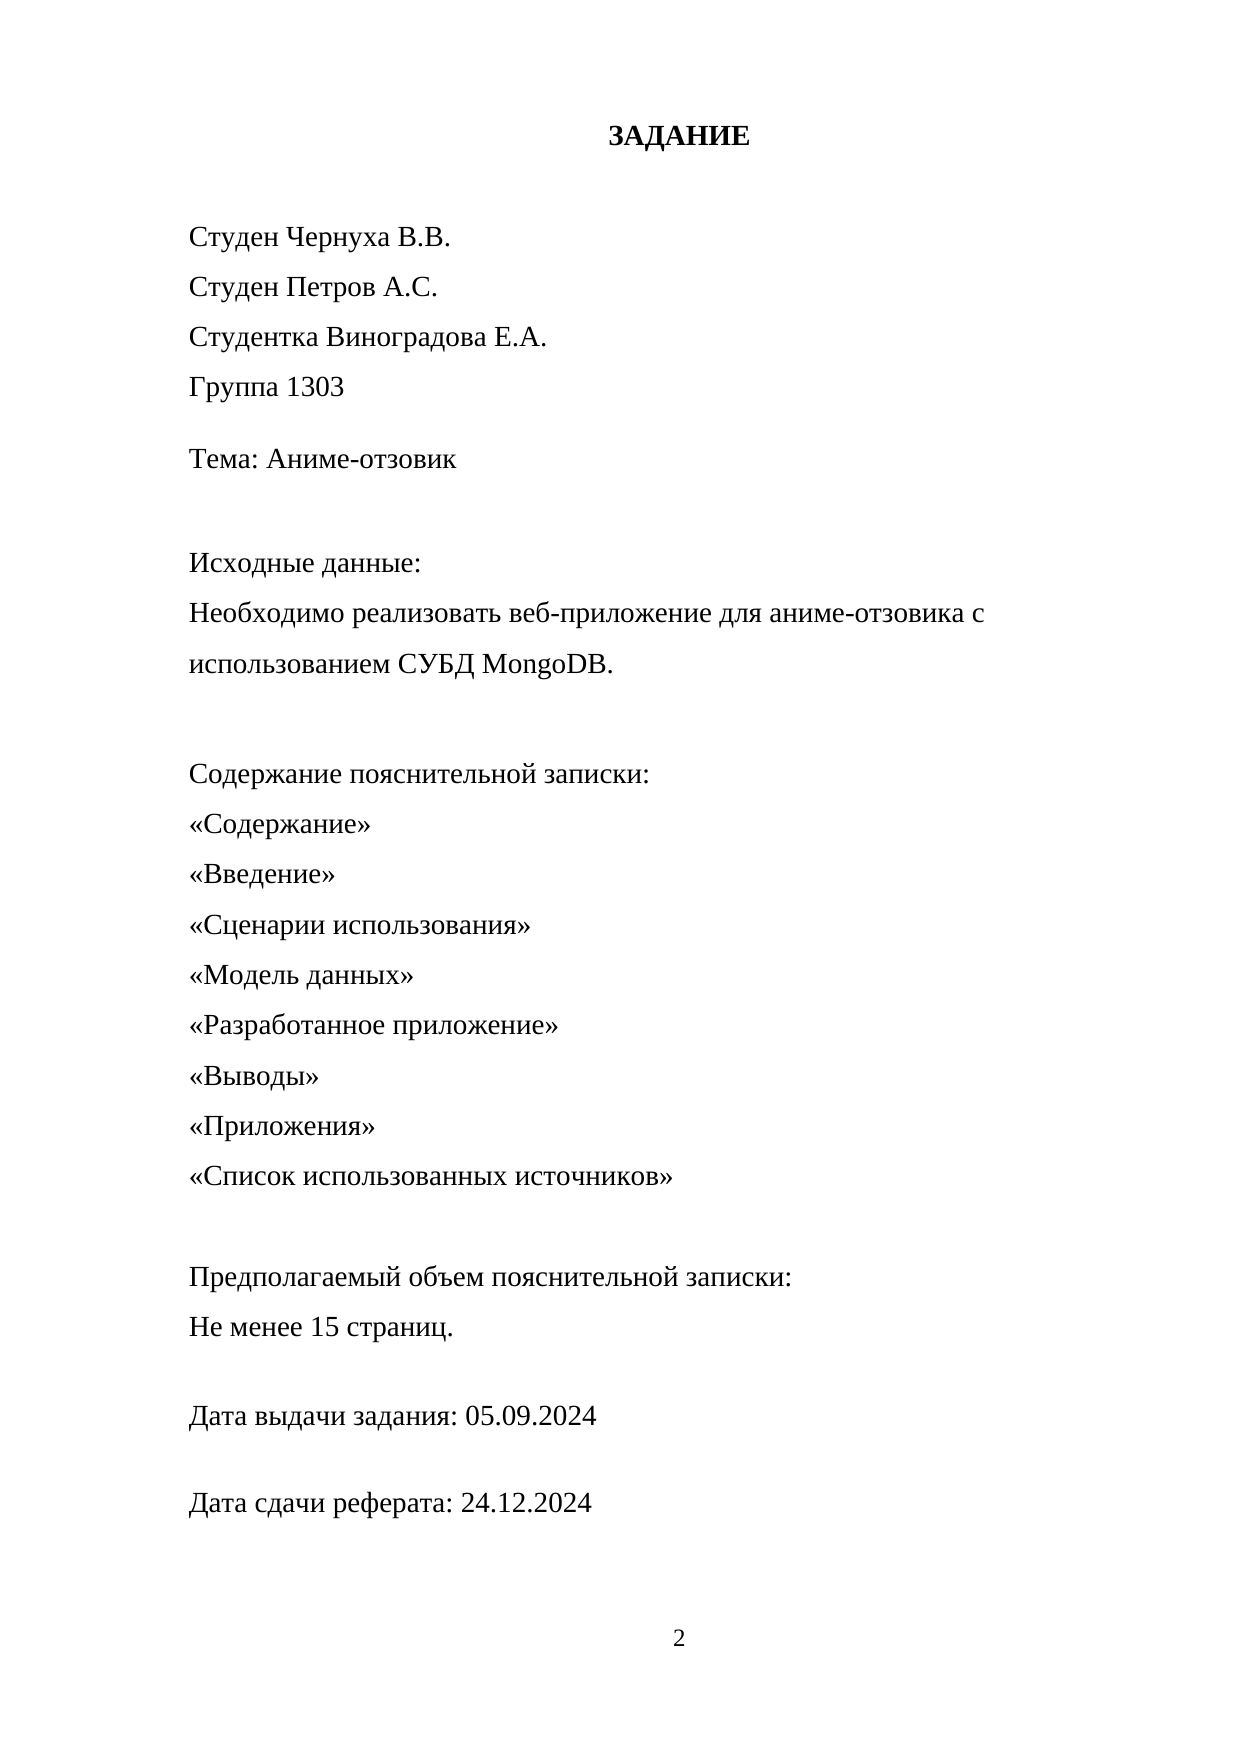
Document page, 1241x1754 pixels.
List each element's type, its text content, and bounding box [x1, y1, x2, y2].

table_cell Дата сдачи реферата: 24.12.2024 [177, 1485, 1181, 1572]
table_cell Предполагаемый объем пояснительной записки: Не менее 15 страниц. [177, 1259, 1181, 1398]
table_cell Тема: Аниме-отзовик [177, 441, 1181, 545]
table_cell Группа 1303 [177, 370, 1181, 441]
table_cell Содержание пояснительной записки: «Содержание» «Введение» «Сценарии использования» «Модель данных» «Разработанное приложение» «Выводы» «Приложения» «Список использованных источников» [177, 756, 1181, 1259]
table_cell Дата выдачи задания: 05.09.2024 [177, 1398, 1181, 1485]
table_cell Исходные данные: Необходимо реализовать веб-приложение для аниме-отзовика с использованием СУБД MongoDB. [177, 545, 1181, 756]
text ЗАДАНИЕ [177, 118, 1181, 152]
table_header Студен Чернуха В.В. Студен Петров А.С. Студентка Виноградова Е.А. [177, 219, 1181, 369]
